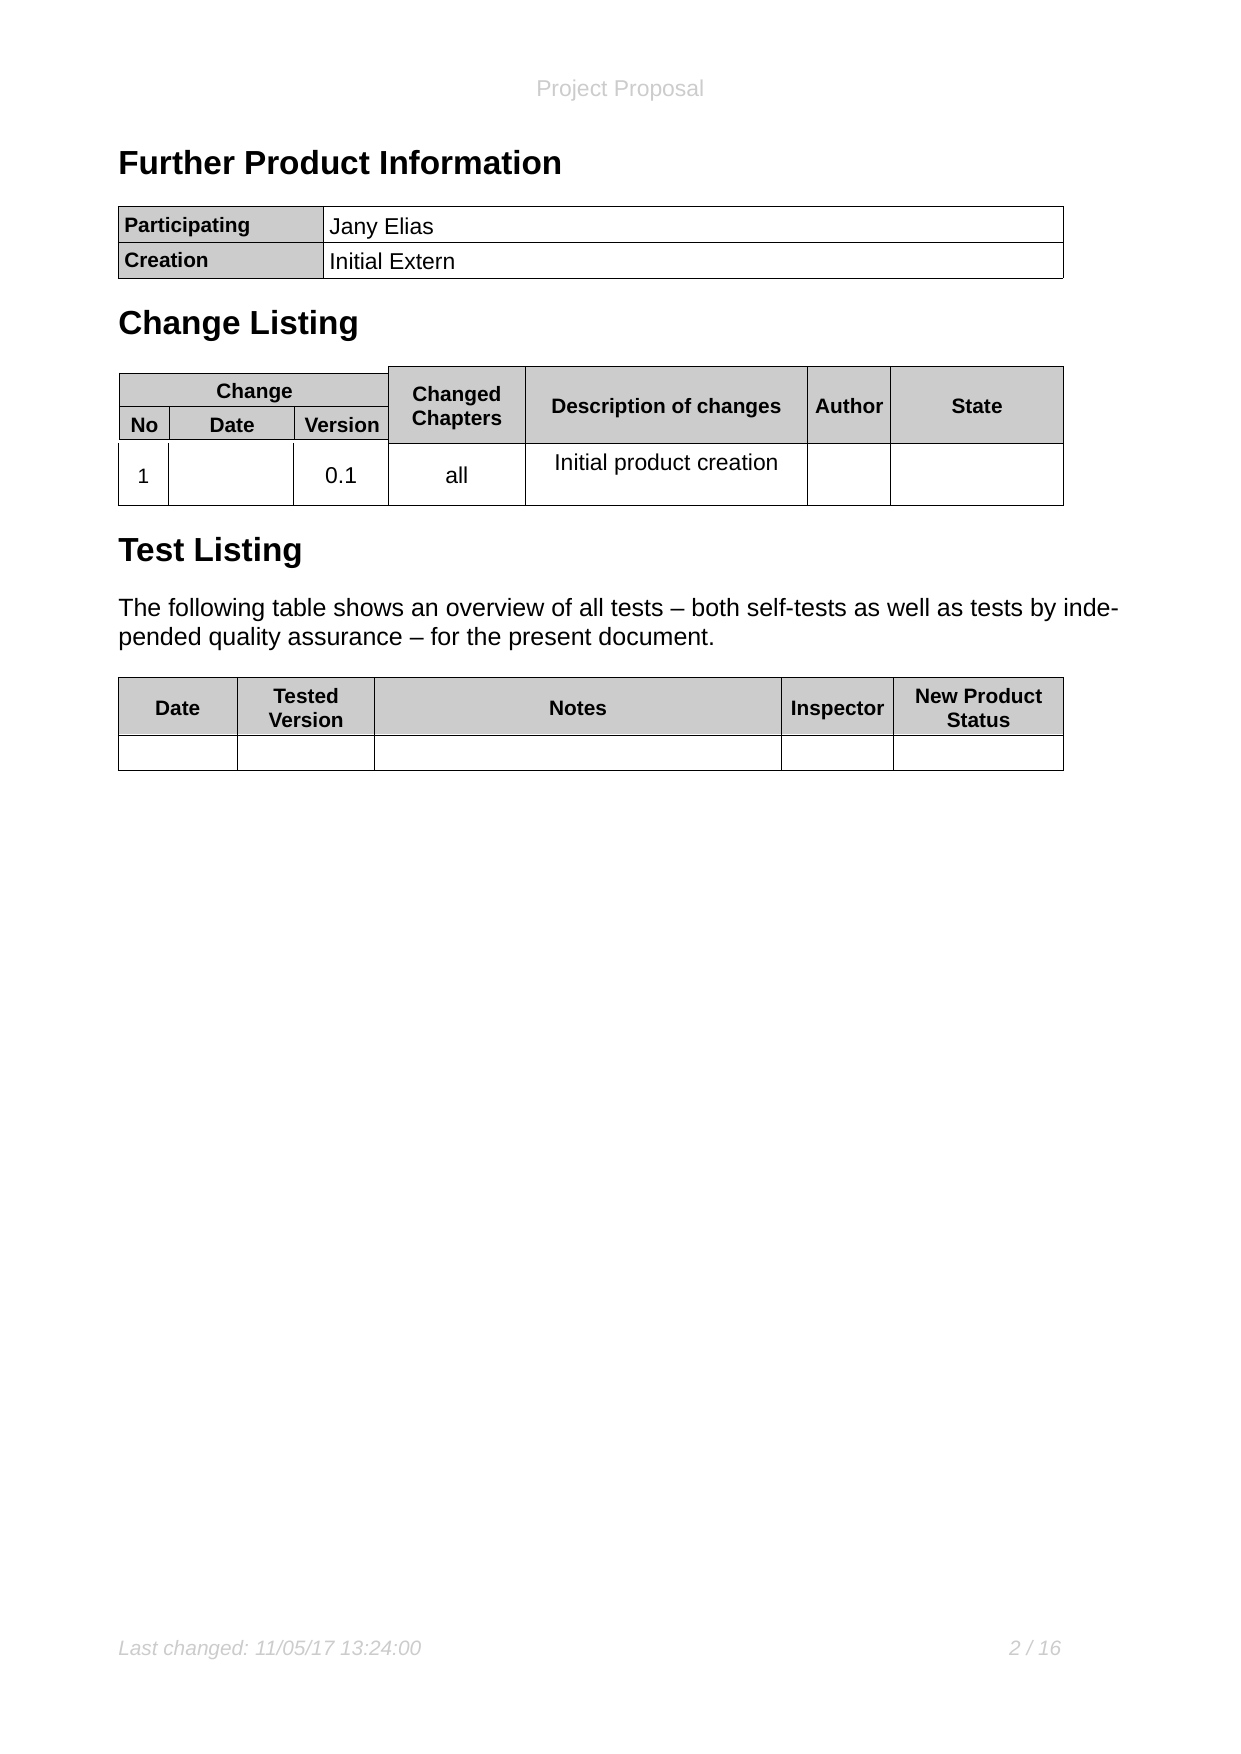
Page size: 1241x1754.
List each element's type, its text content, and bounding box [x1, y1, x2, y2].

table_cell Version [295, 407, 388, 439]
text Further Product Information [118, 143, 1122, 181]
table_header State [891, 367, 1063, 443]
text The following table shows an overview of all tests – both self-tests as well as tests by inde-pended quality assurance – for the present document. [118, 593, 1122, 651]
text Change Listing [118, 303, 1122, 341]
table_header Changed Chapters [389, 367, 525, 443]
table_cell [808, 444, 890, 505]
table_header Jany Elias [324, 207, 1063, 242]
table_cell 0.1 [294, 443, 388, 505]
table_cell 1 [119, 443, 168, 505]
table_cell [169, 443, 293, 505]
text Test Listing [118, 530, 1122, 569]
table_header Change [120, 374, 388, 406]
table_cell Initial product creation [526, 444, 807, 505]
table_cell [891, 444, 1063, 505]
table_header [118, 366, 388, 373]
table_header Inspector [782, 678, 893, 734]
table_cell Initial Extern [324, 243, 1063, 278]
table_cell [119, 736, 237, 770]
table_header New Product Status [894, 678, 1063, 734]
table_header Author [808, 367, 890, 443]
table_cell [375, 736, 781, 770]
table_cell [238, 736, 374, 770]
table_header Notes [375, 678, 781, 734]
table_cell Date [170, 407, 294, 439]
table_header Date [119, 678, 237, 734]
table_cell [894, 736, 1063, 770]
table_header Description of changes [526, 367, 807, 443]
table_cell [782, 736, 893, 770]
table_header Tested Version [238, 678, 374, 734]
table_cell No [120, 407, 169, 439]
table_cell Creation [119, 243, 323, 278]
table_cell all [389, 444, 525, 505]
table_header Participating [119, 207, 323, 242]
